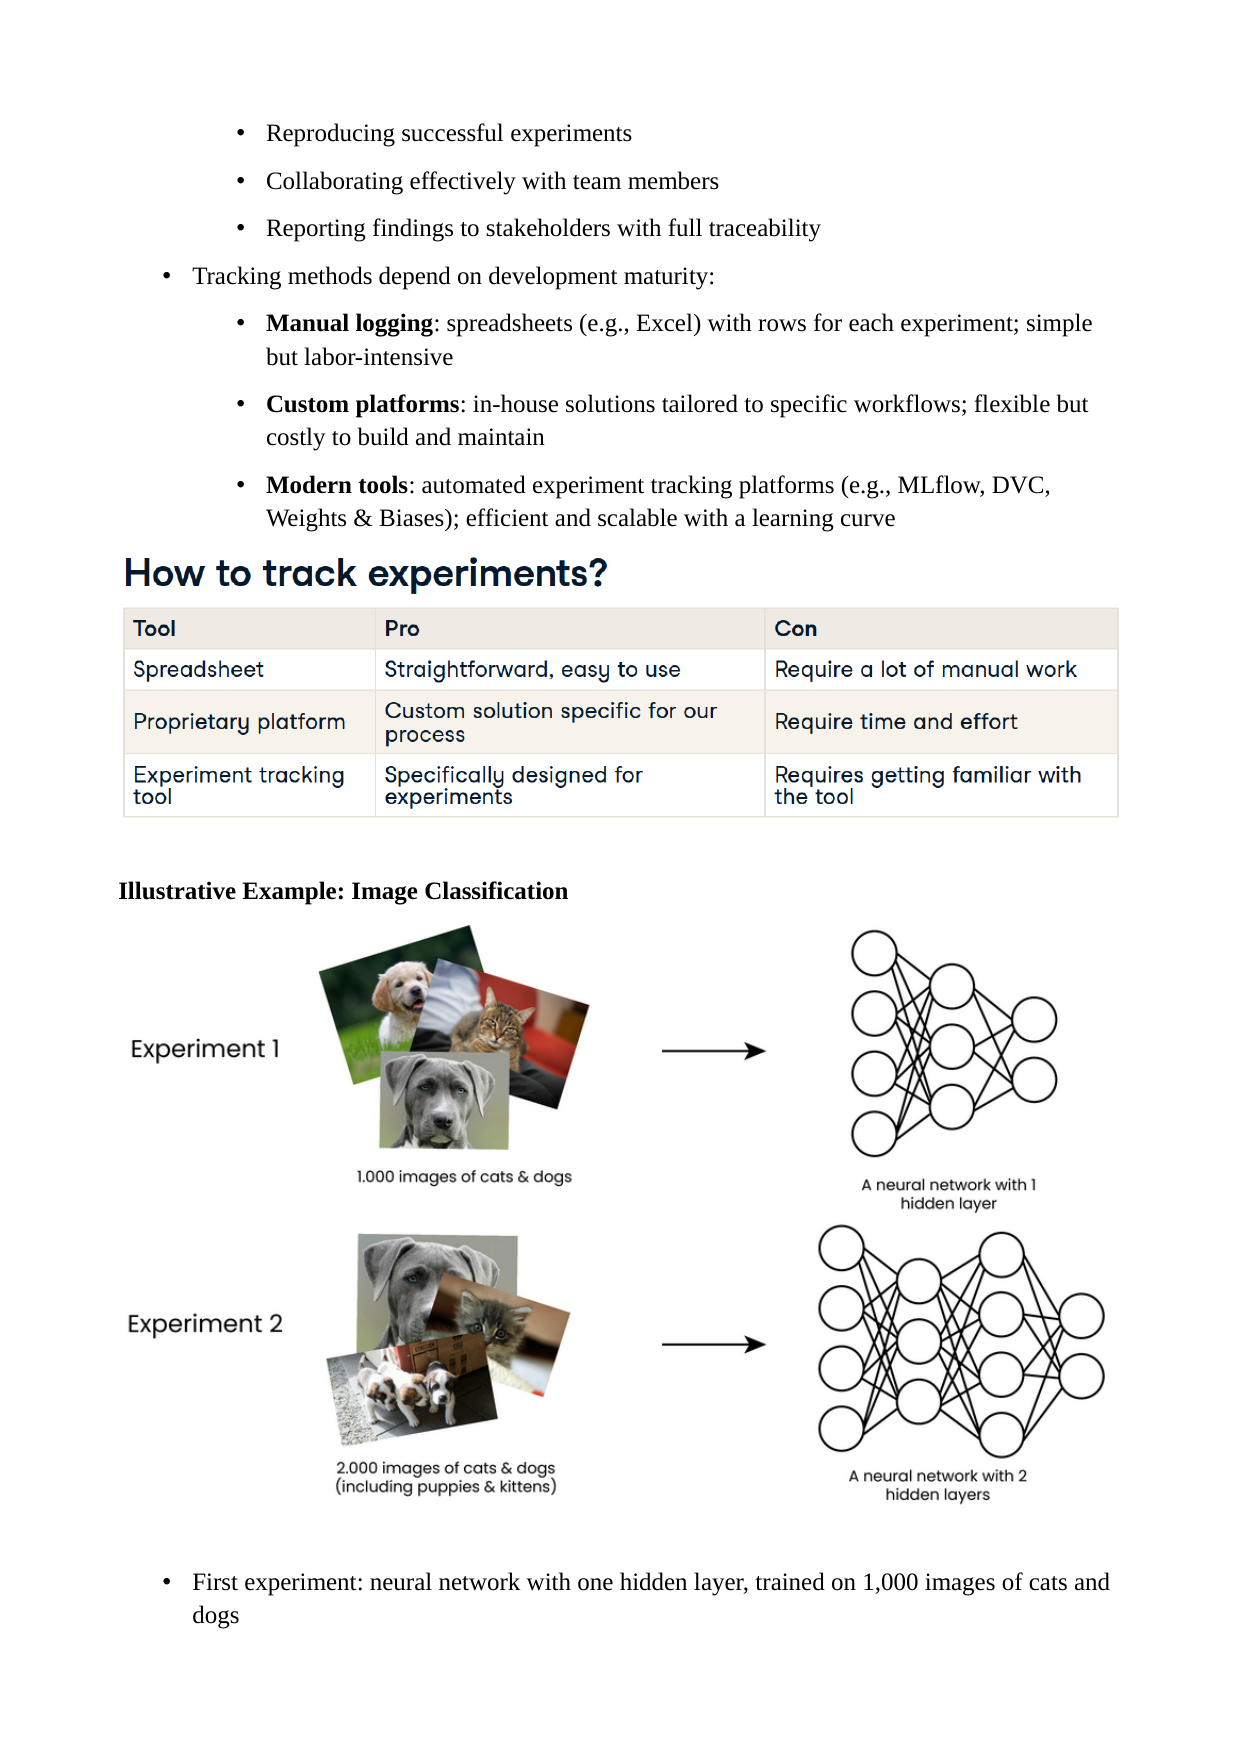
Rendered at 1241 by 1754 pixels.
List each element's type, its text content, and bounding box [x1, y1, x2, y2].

text Illustrative Example: Image Classification [118, 876, 1122, 905]
list Manual logging: spreadsheets (e.g., Excel) with rows for each experiment; simple but labor-intensive [236, 308, 1122, 370]
list Reporting findings to stakeholders with full traceability [236, 213, 1122, 242]
list Reproducing successful experiments [236, 118, 1122, 147]
list Modern tools: automated experiment tracking platforms (e.g., MLflow, DVC, Weights & Biases); efficient and scalable with a learning curve [236, 470, 1122, 532]
list Custom platforms: in-house solutions tailored to specific workflows; flexible but costly to build and maintain [236, 389, 1122, 451]
list Tracking methods depend on development maturity: [162, 261, 1122, 290]
list First experiment: neural network with one hidden layer, trained on 1,000 images of cats and dogs [162, 1567, 1122, 1629]
picture [118, 550, 1123, 825]
list Collaborating effectively with team members [236, 166, 1122, 194]
picture [118, 923, 1123, 1515]
